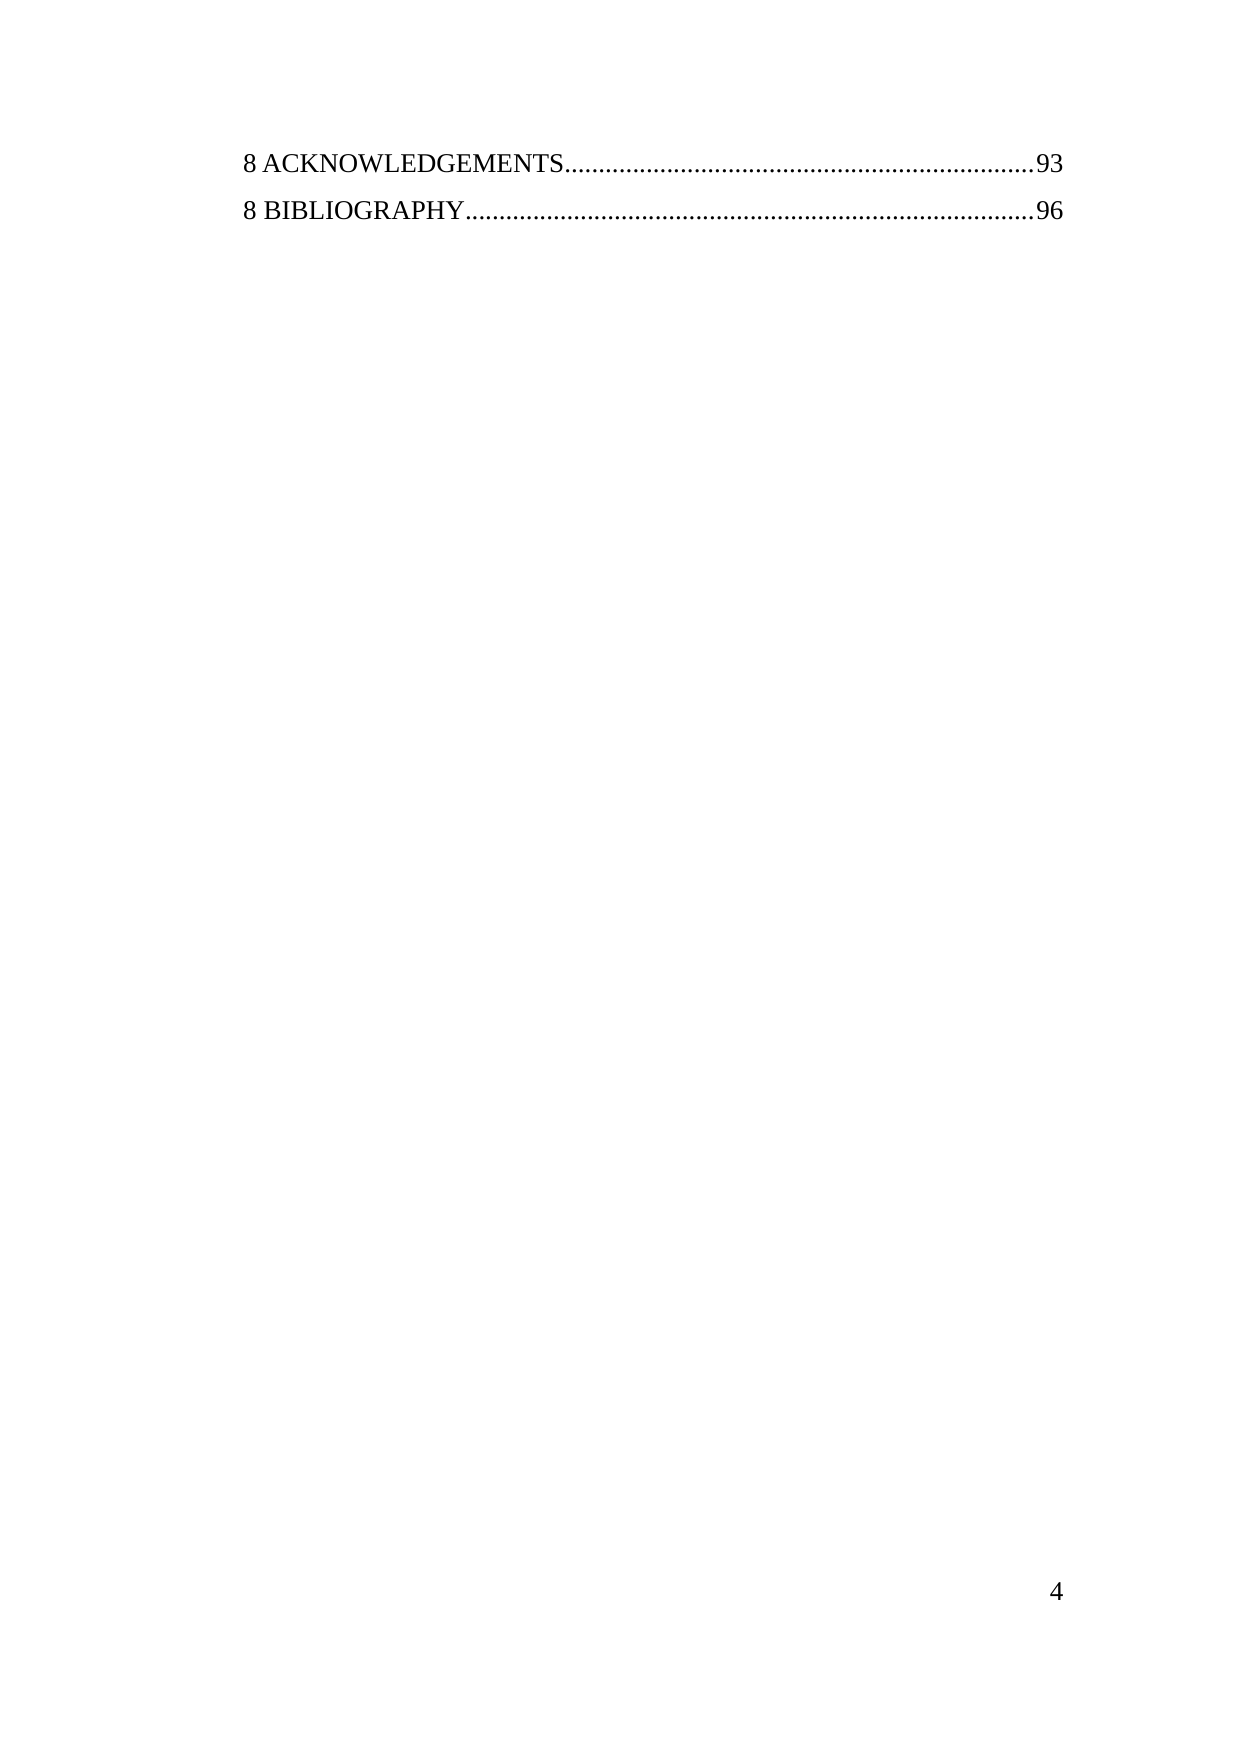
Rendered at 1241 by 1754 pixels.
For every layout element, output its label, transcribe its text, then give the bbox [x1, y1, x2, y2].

text 8 ACKNOWLEDGEMENTS 93 [236, 148, 1063, 179]
text 8 BIBLIOGRAPHY 96 [236, 194, 1063, 225]
